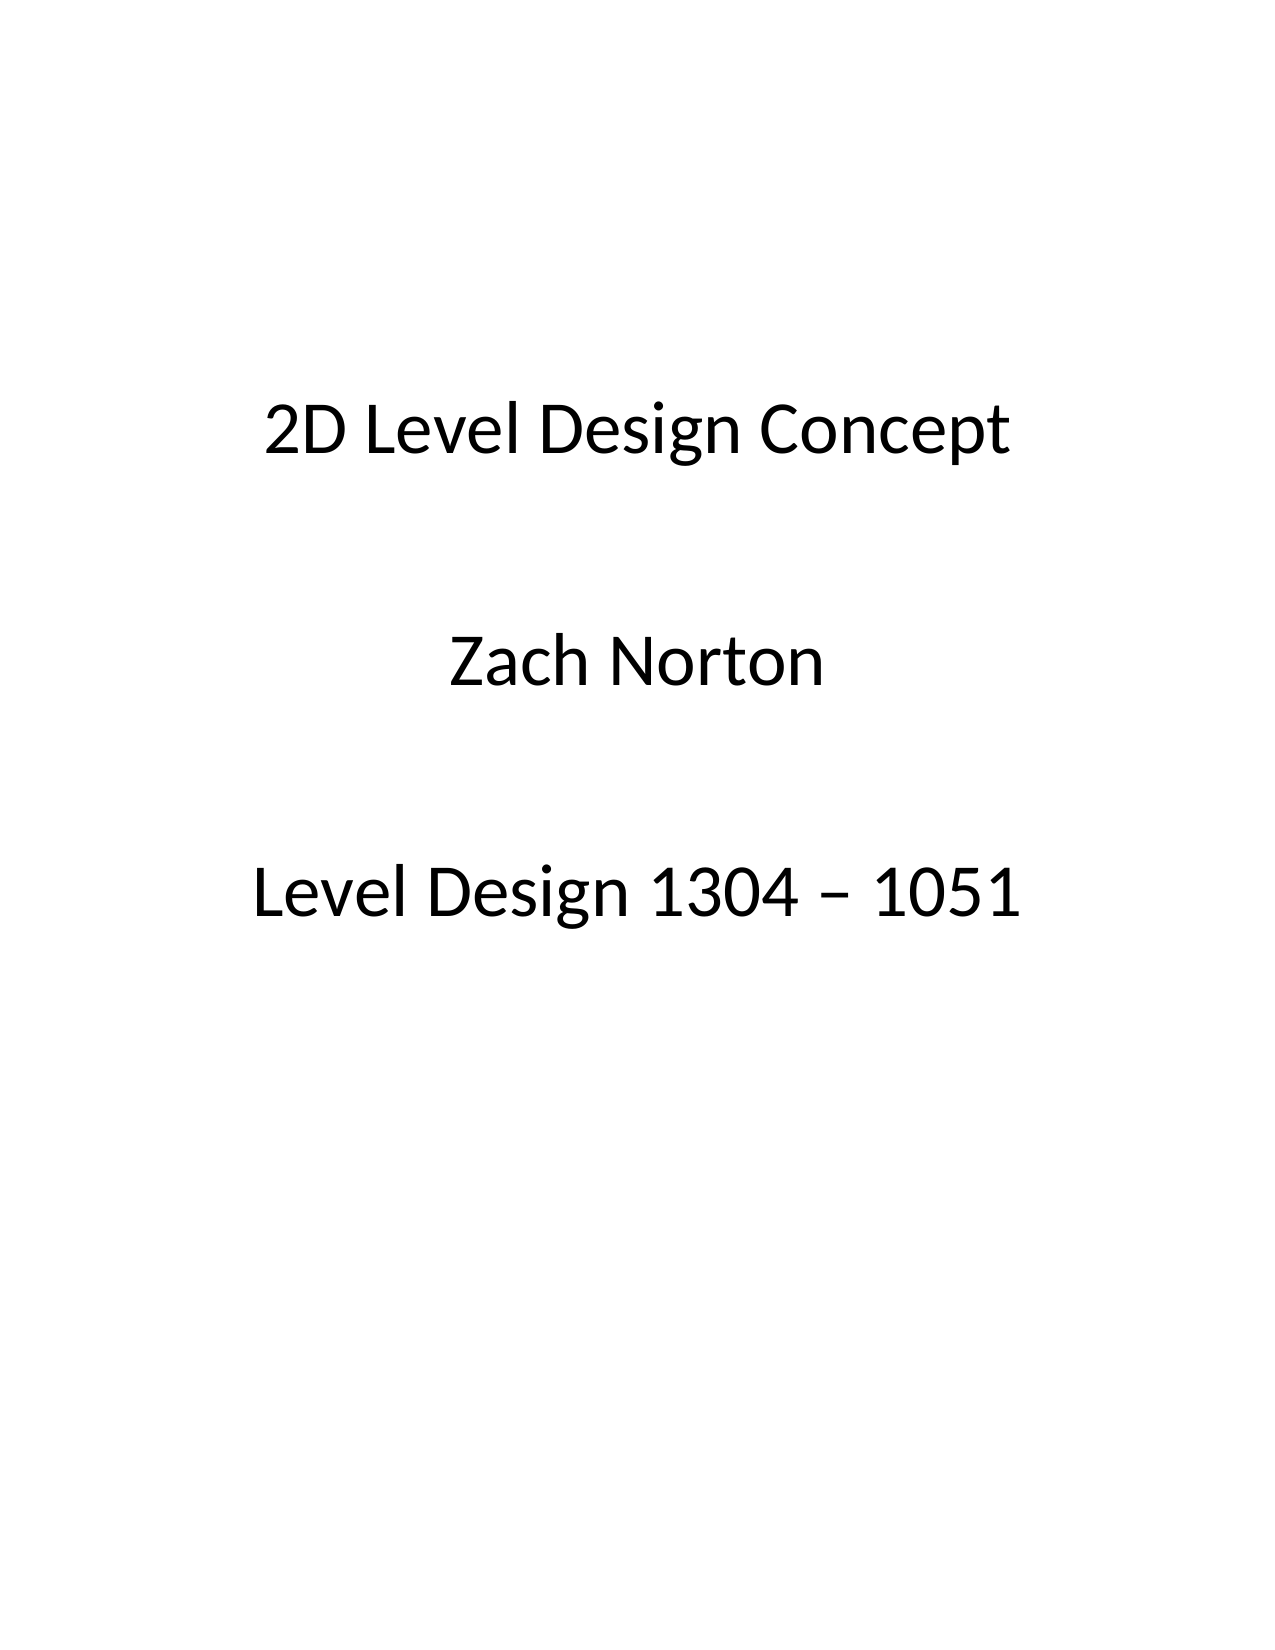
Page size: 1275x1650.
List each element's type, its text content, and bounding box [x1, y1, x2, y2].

text Level Design 1304 – 1051 [150, 843, 1125, 935]
text 2D Level Design Concept [150, 381, 1125, 473]
text Zach Norton [150, 612, 1125, 704]
